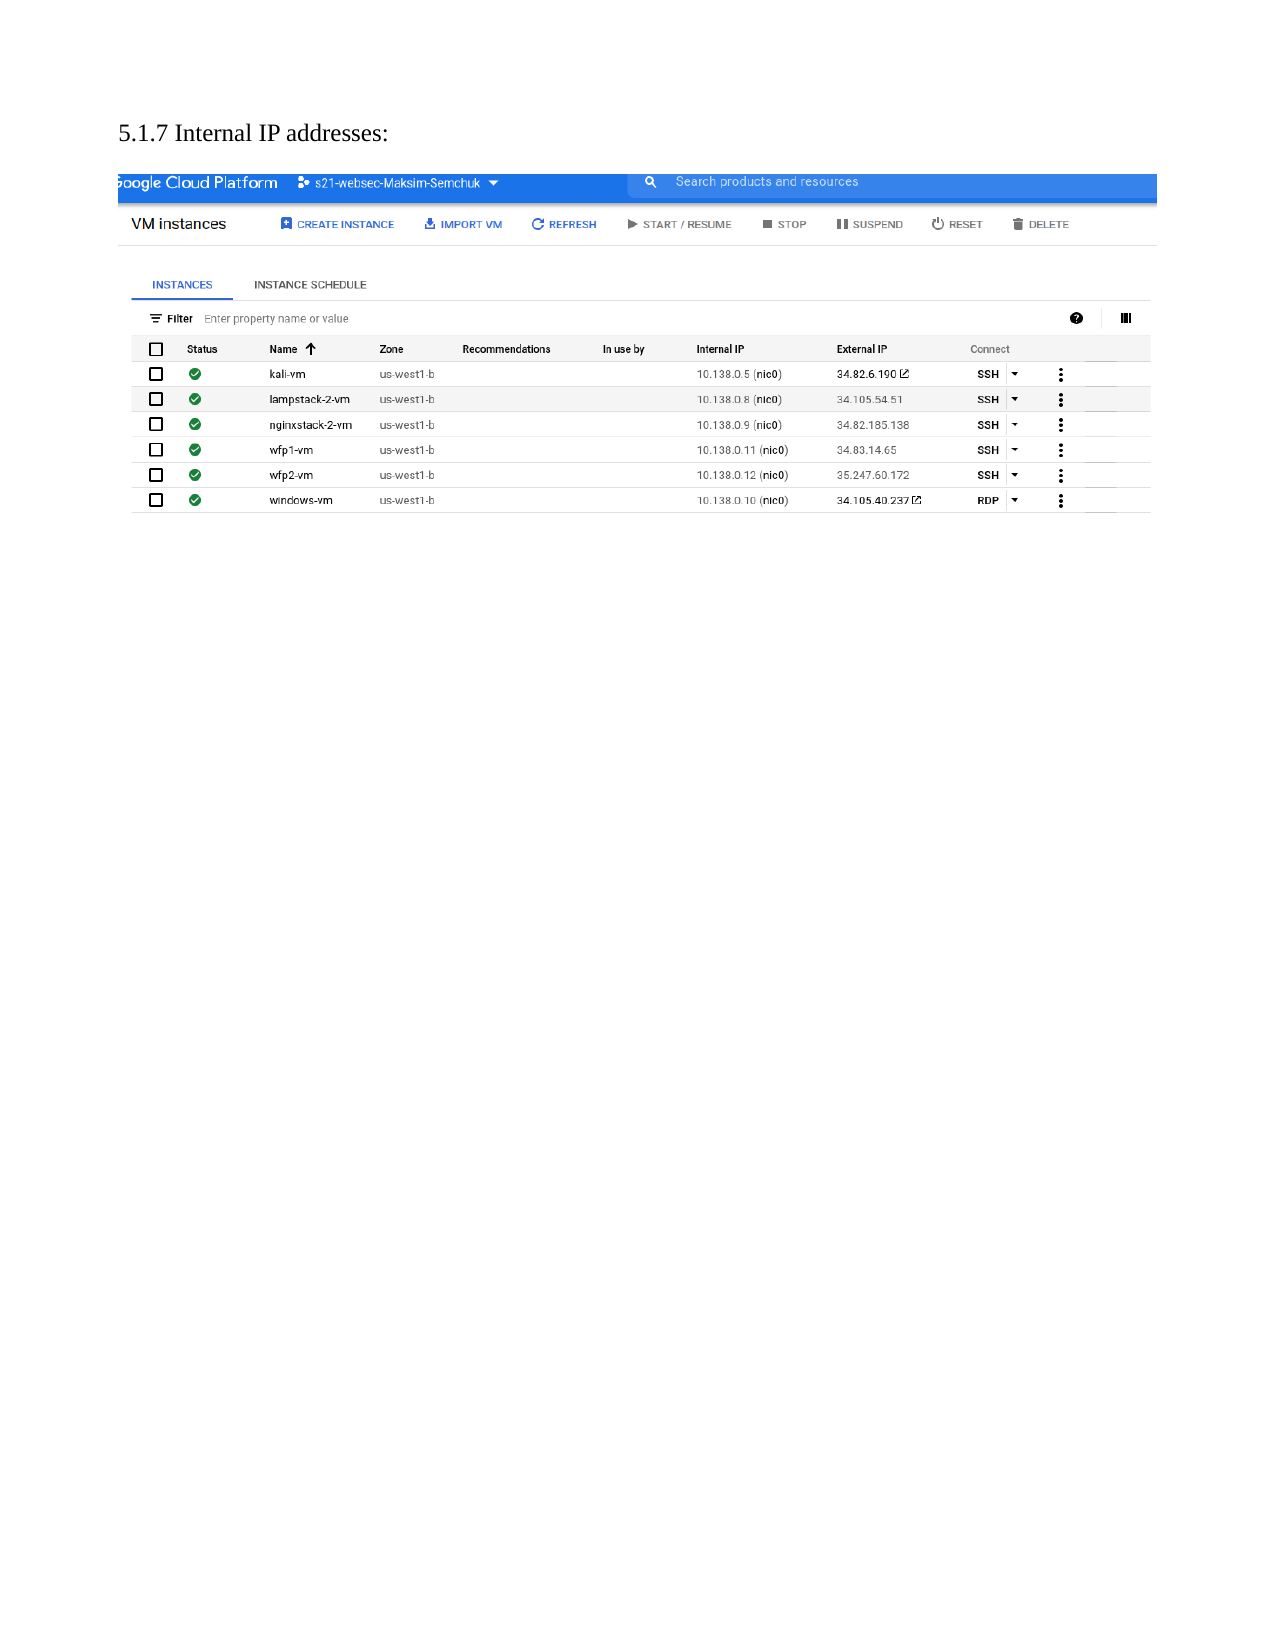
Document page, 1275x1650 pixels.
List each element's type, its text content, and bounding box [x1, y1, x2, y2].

text 5.1.7 Internal IP addresses: [118, 118, 1157, 147]
picture [118, 174, 1157, 524]
